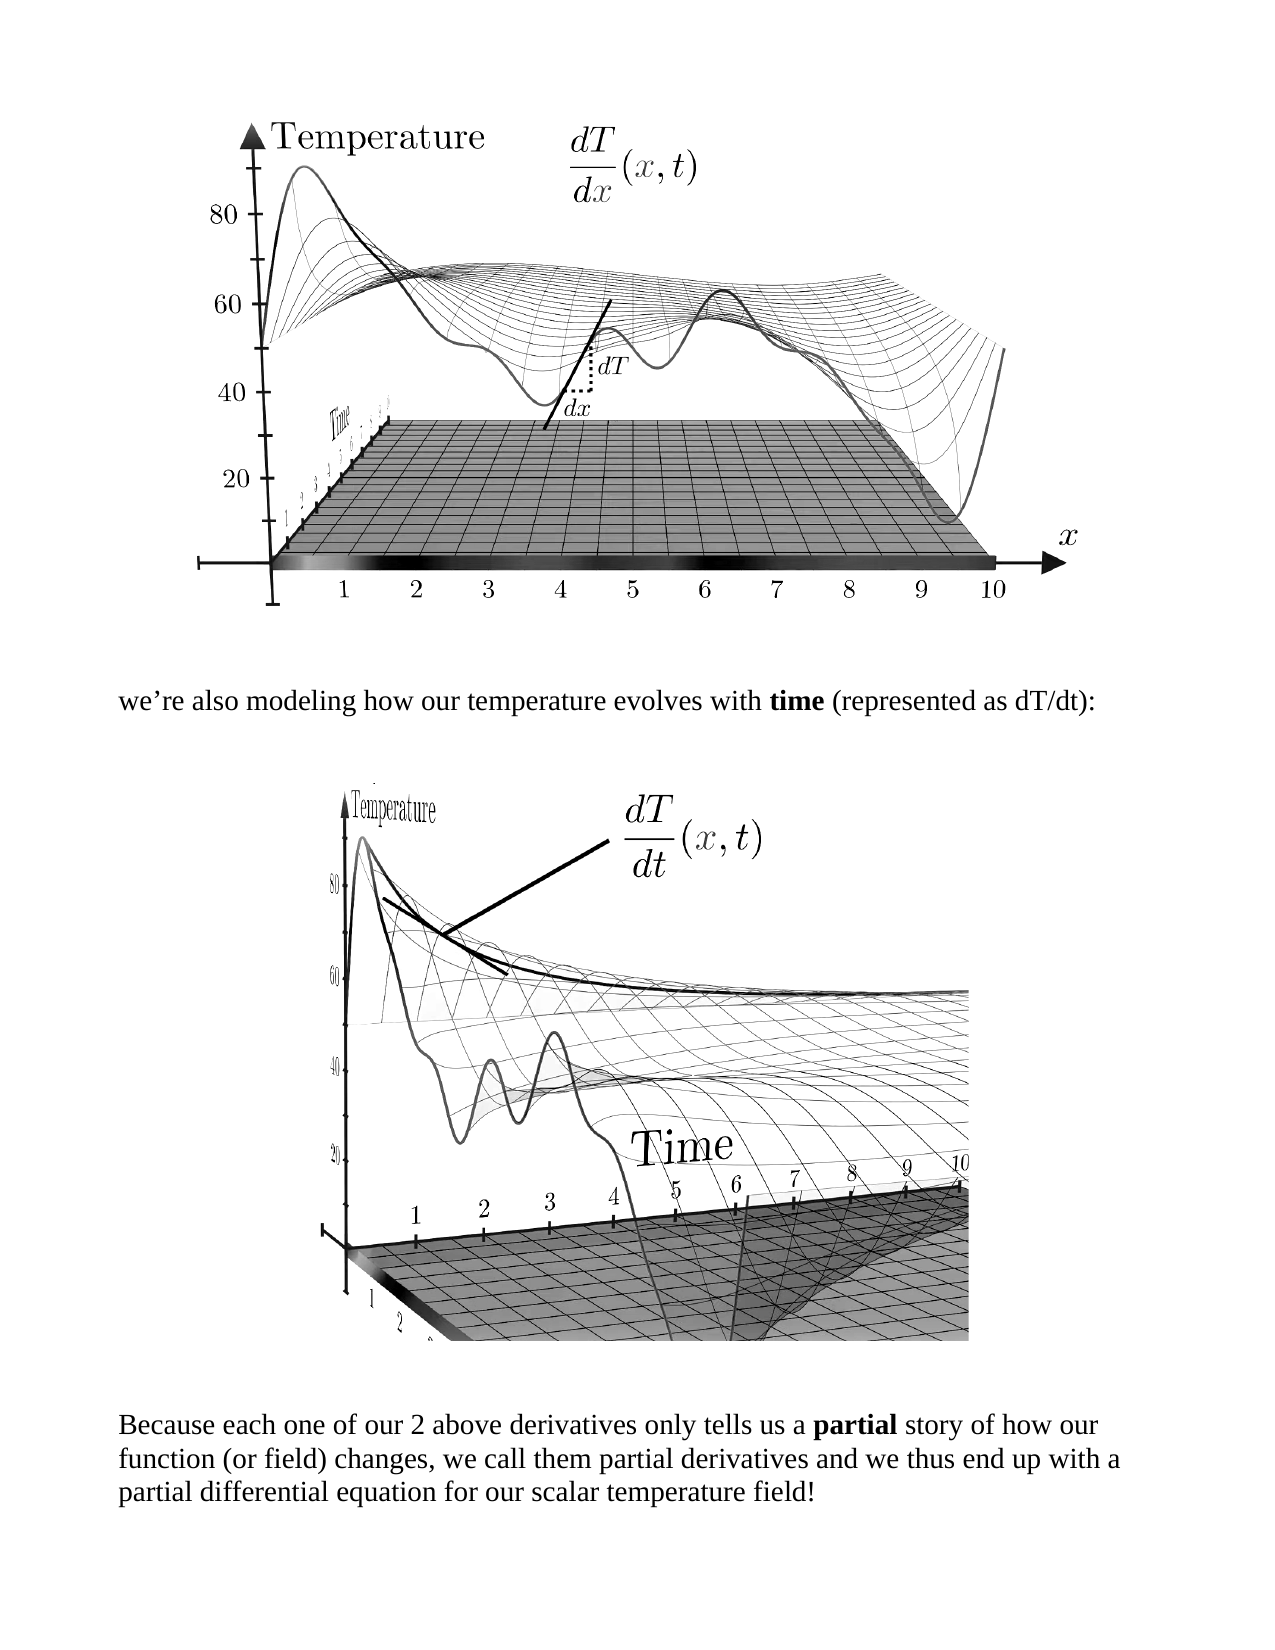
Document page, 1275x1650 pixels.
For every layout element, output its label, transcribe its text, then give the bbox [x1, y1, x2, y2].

picture [185, 118, 1090, 616]
text we’re also modeling how our temperature evolves with time (represented as dT/dt): [118, 683, 1157, 716]
picture [306, 783, 969, 1341]
text Because each one of our 2 above derivatives only tells us a partial story of how our function (or field) changes, we call them partial derivatives and we thus end up with a partial differential equation for our scalar temperature field! [118, 1407, 1157, 1508]
